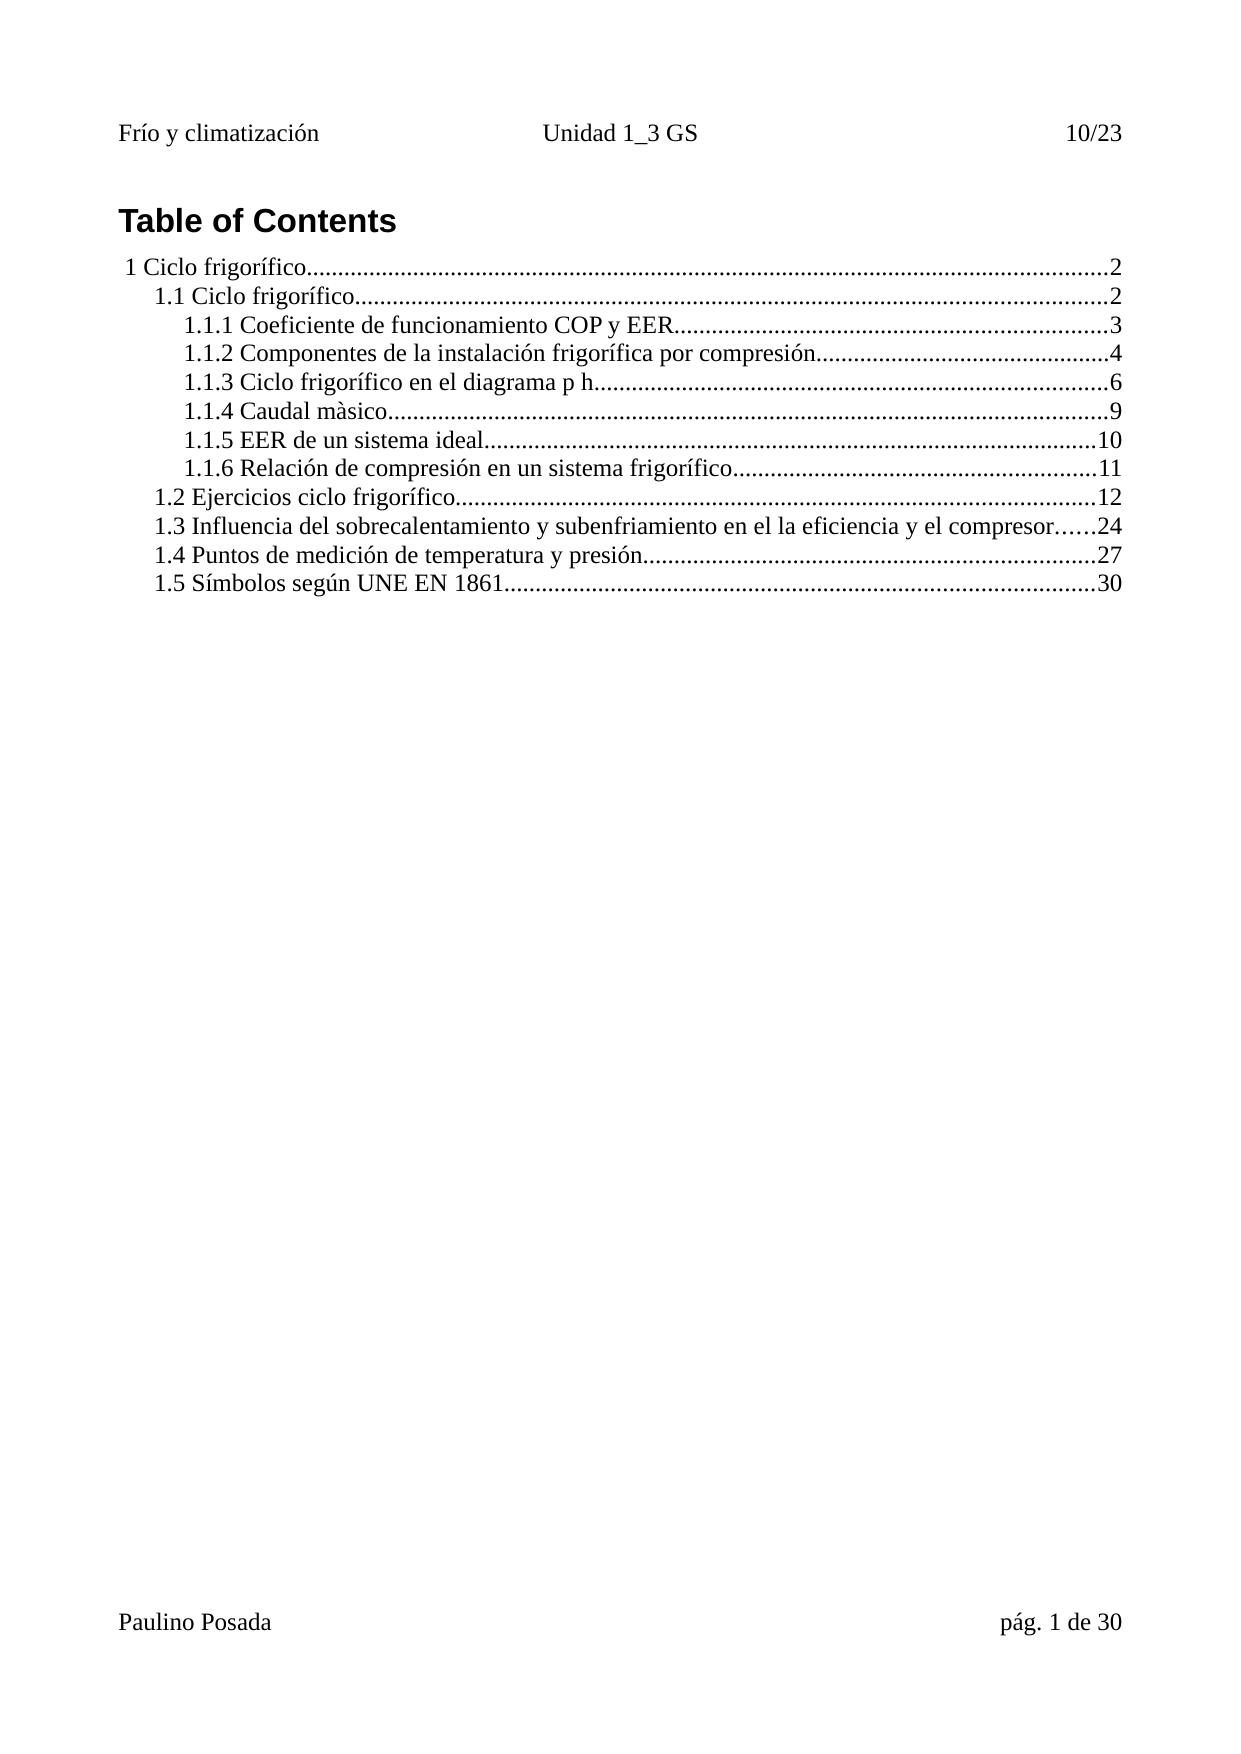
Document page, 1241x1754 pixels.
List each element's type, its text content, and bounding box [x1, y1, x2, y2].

text 1.1.3 Ciclo frigorífico en el diagrama p h 6 [177, 367, 1122, 396]
text 1.3 Influencia del sobrecalentamiento y subenfriamiento en el la eficiencia y el compresor 24 [148, 511, 1122, 540]
text 1.1.6 Relación de compresión en un sistema frigorífico 11 [177, 453, 1122, 482]
subtitle Table of Contents [118, 201, 1122, 240]
text 1.1 Ciclo frigorífico 2 [148, 281, 1122, 310]
text 1.5 Símbolos según UNE EN 1861 30 [148, 568, 1122, 597]
text 1.1.1 Coeficiente de funcionamiento COP y EER 3 [177, 310, 1122, 338]
text 1.2 Ejercicios ciclo frigorífico 12 [148, 482, 1122, 511]
text 1.1.2 Componentes de la instalación frigorífica por compresión 4 [177, 338, 1122, 367]
text 1 Ciclo frigorífico 2 [118, 252, 1122, 281]
text 1.1.4 Caudal màsico 9 [177, 396, 1122, 425]
text 1.1.5 EER de un sistema ideal 10 [177, 425, 1122, 453]
text 1.4 Puntos de medición de temperatura y presión 27 [148, 540, 1122, 568]
